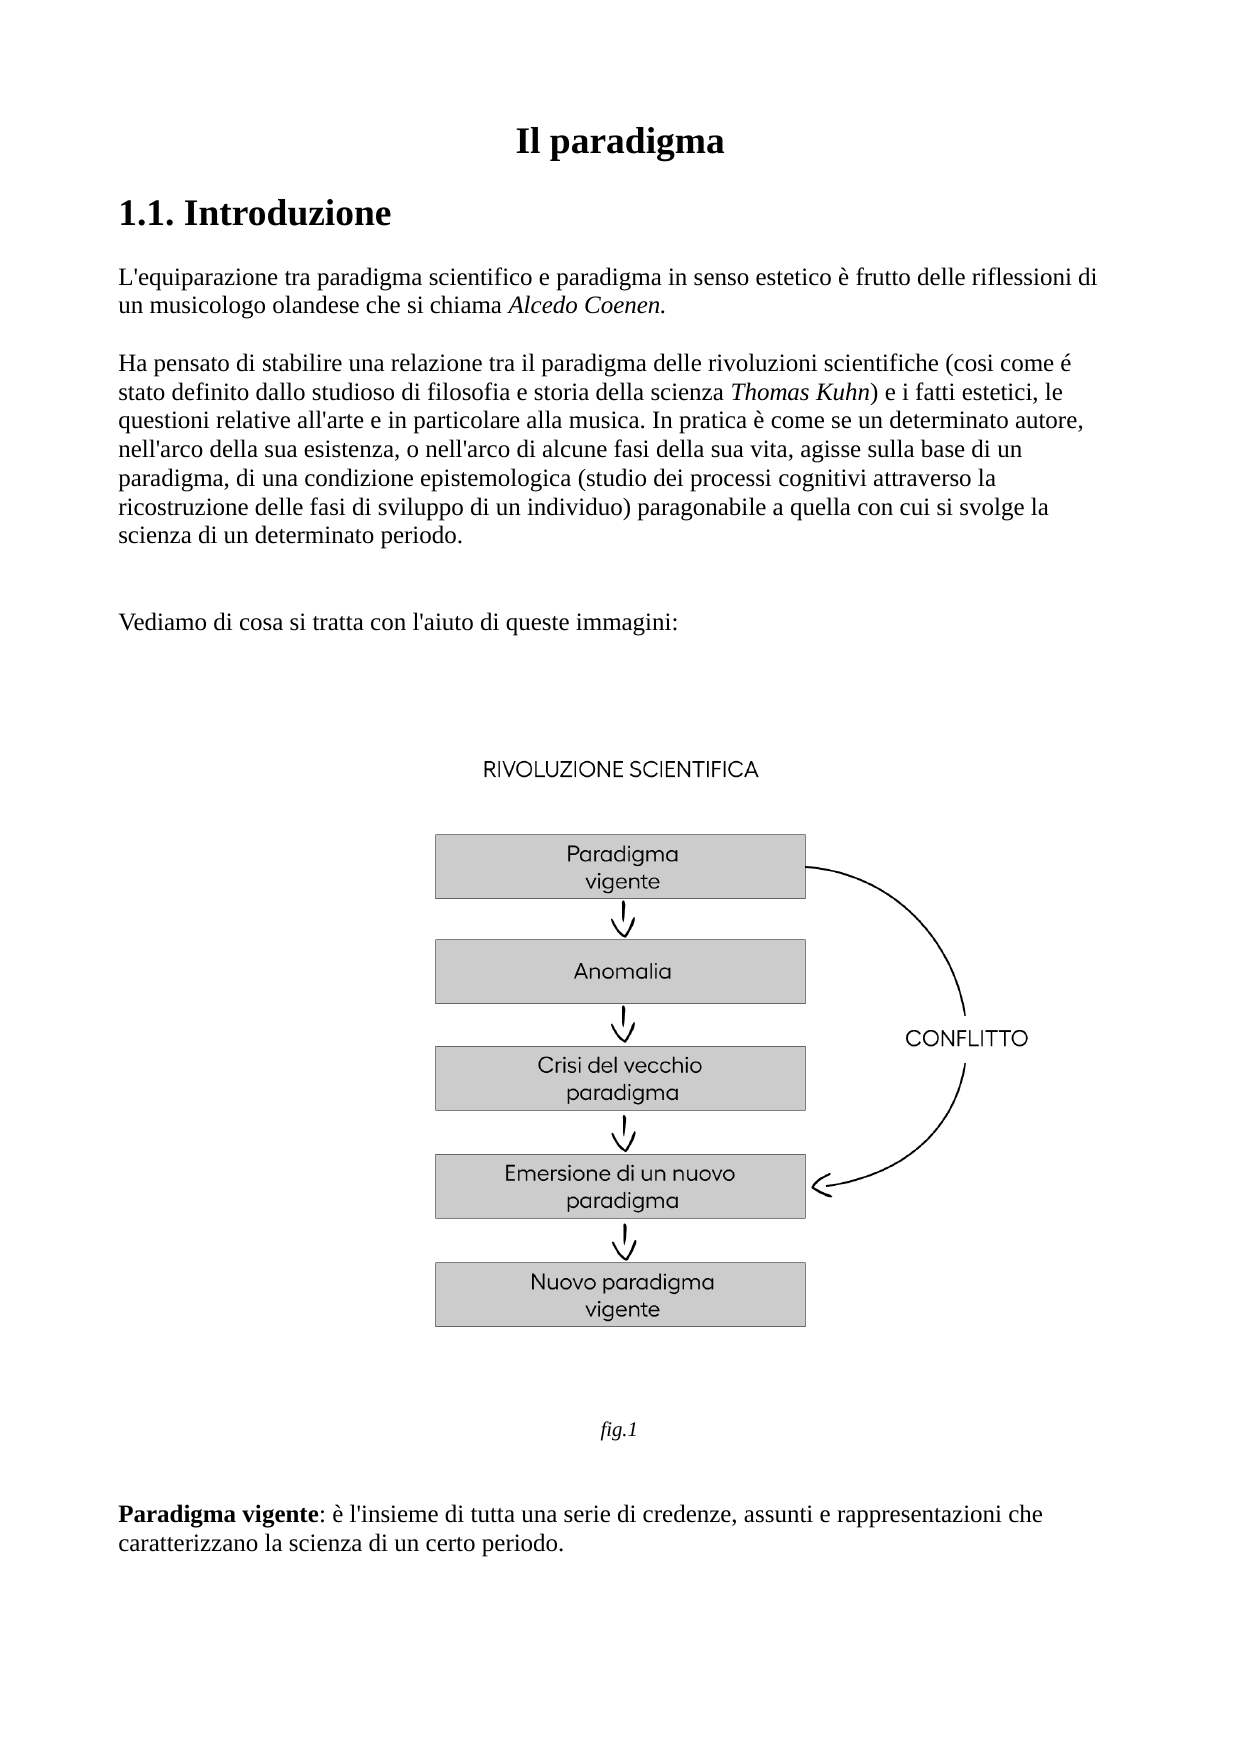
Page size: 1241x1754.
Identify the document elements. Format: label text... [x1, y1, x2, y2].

text Paradigma vigente: è l'insieme di tutta una serie di credenze, assunti e rappresentazioni che caratterizzano la scienza di un certo periodo. [118, 1499, 1122, 1556]
text Vediamo di cosa si tratta con l'aiuto di queste immagini: [118, 607, 1122, 636]
text Ha pensato di stabilire una relazione tra il paradigma delle rivoluzioni scientifiche (cosi come é stato definito dallo studioso di filosofia e storia della scienza Thomas Kuhn) e i fatti estetici, le questioni relative all'arte e in particolare alla musica. In pratica è come se un determinato autore, nell'arco della sua esistenza, o nell'arco di alcune fasi della sua vita, agisse sulla base di un paradigma, di una condizione epistemologica (studio dei processi cognitivi attraverso la ricostruzione delle fasi di sviluppo di un individuo) paragonabile a quella con cui si svolge la scienza di un determinato periodo. [118, 348, 1122, 549]
text 1.1. Introduzione [118, 190, 1122, 233]
text Il paradigma [118, 118, 1122, 161]
text fig.1 [118, 1418, 1122, 1441]
text L'equiparazione tra paradigma scientifico e paradigma in senso estetico è frutto delle riflessioni di un musicologo olandese che si chiama Alcedo Coenen. [118, 262, 1122, 319]
picture [118, 664, 1123, 1418]
